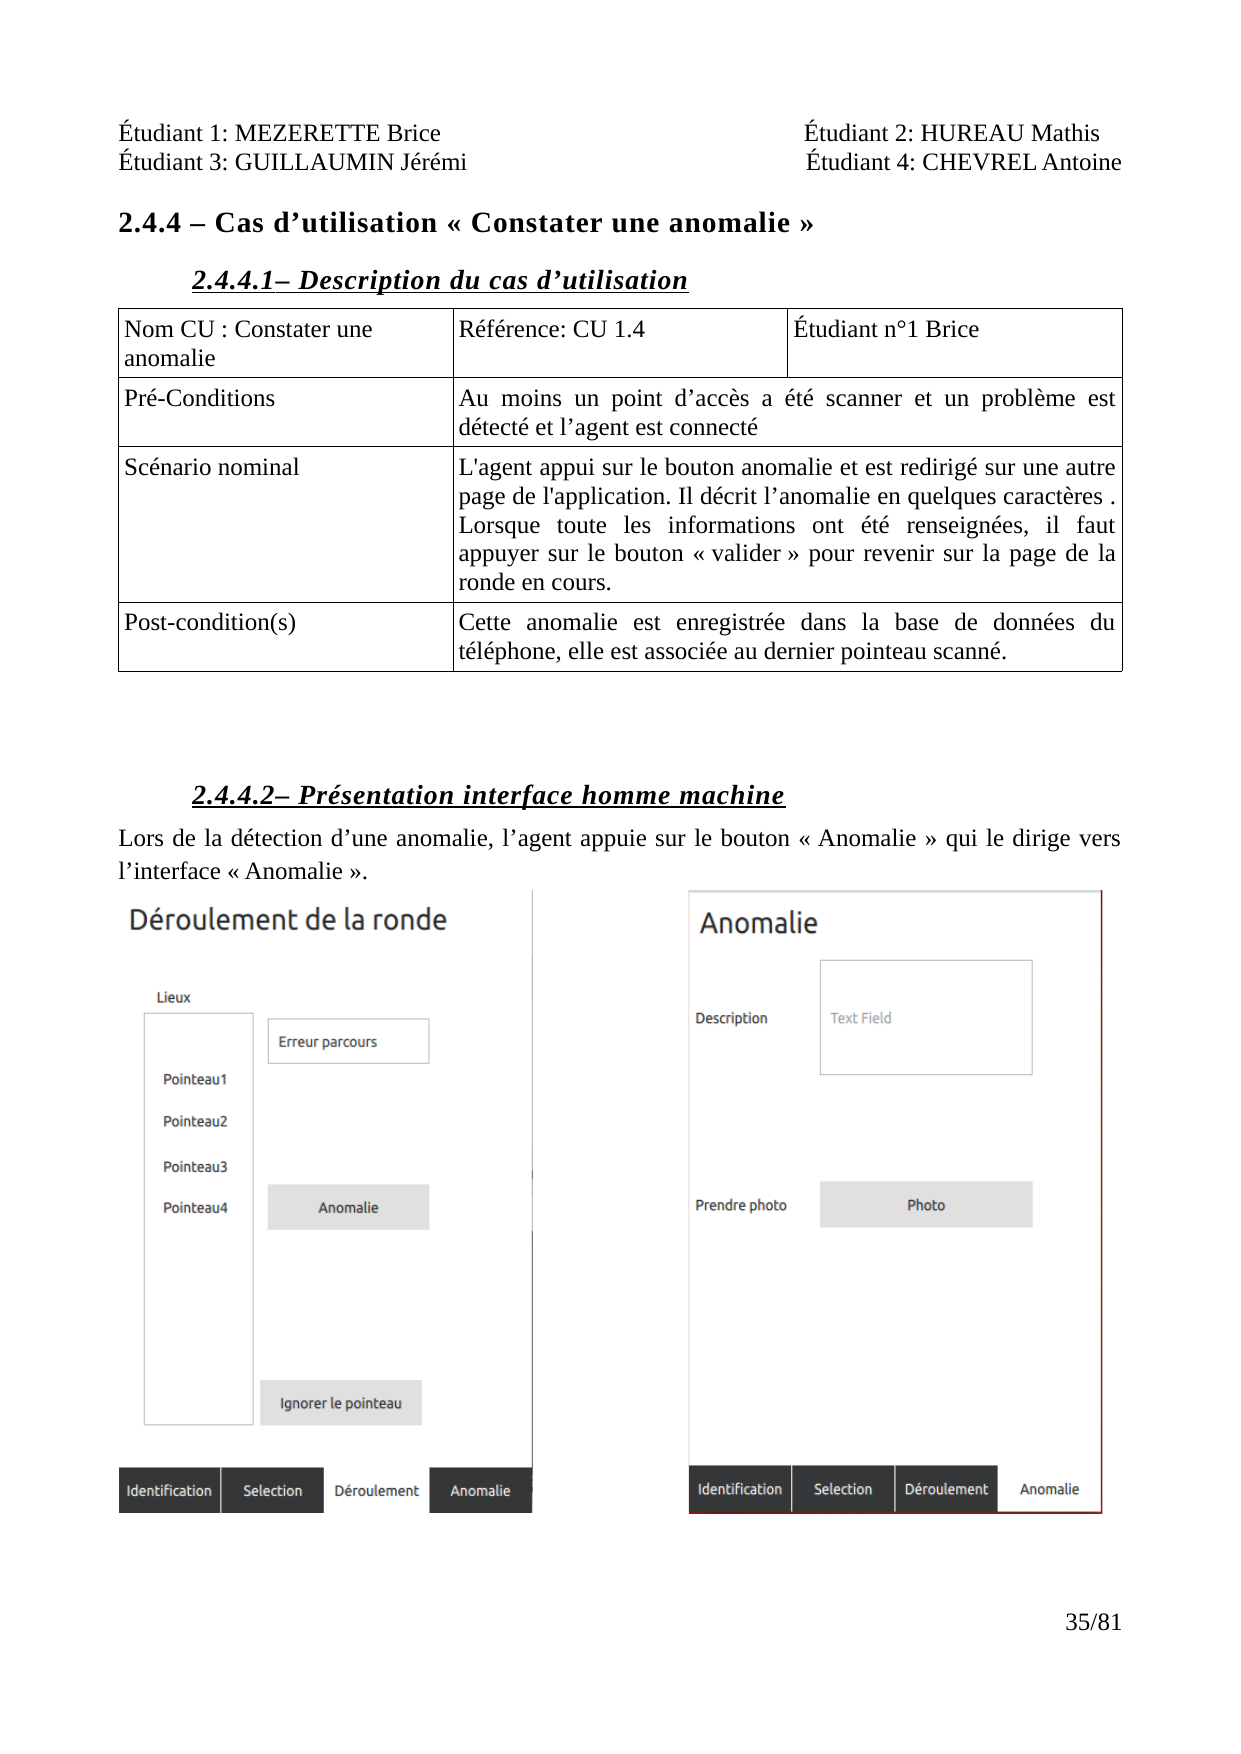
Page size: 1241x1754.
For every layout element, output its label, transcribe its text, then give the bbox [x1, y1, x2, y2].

table_cell Cette anomalie est enregistrée dans la base de données du téléphone, elle est associée au dernier pointeau scanné. [454, 603, 1122, 671]
table_header Nom CU : Constater une anomalie [119, 309, 453, 377]
picture [119, 890, 533, 1513]
table_cell Pré-Conditions [119, 378, 453, 446]
table_cell Post-condition(s) [119, 603, 453, 671]
table_header Étudiant n°1 Brice [788, 309, 1122, 377]
subtitle 2.4.4 – Cas d’utilisation « Constater une anomalie » [118, 205, 1122, 239]
subtitle 2.4.4.2– Présentation interface homme machine [118, 778, 1122, 810]
picture [688, 890, 1103, 1514]
text Lors de la détection d’une anomalie, l’agent appuie sur le bouton « Anomalie » qui le dirige vers l’interface « Anomalie ». [118, 823, 1122, 885]
table_cell L'agent appui sur le bouton anomalie et est redirigé sur une autre page de l'application. Il décrit l’anomalie en quelques caractères . Lorsque toute les informations ont été renseignées, il faut appuyer sur le bouton « valider » pour revenir sur la page de la ronde en cours. [454, 447, 1122, 602]
table_cell Scénario nominal [119, 447, 453, 602]
table_cell Au moins un point d’accès a été scanner et un problème est détecté et l’agent est connecté [454, 378, 1122, 446]
subtitle 2.4.4.1– Description du cas d’utilisation [118, 264, 1122, 296]
table_header Référence: CU 1.4 [454, 309, 787, 377]
